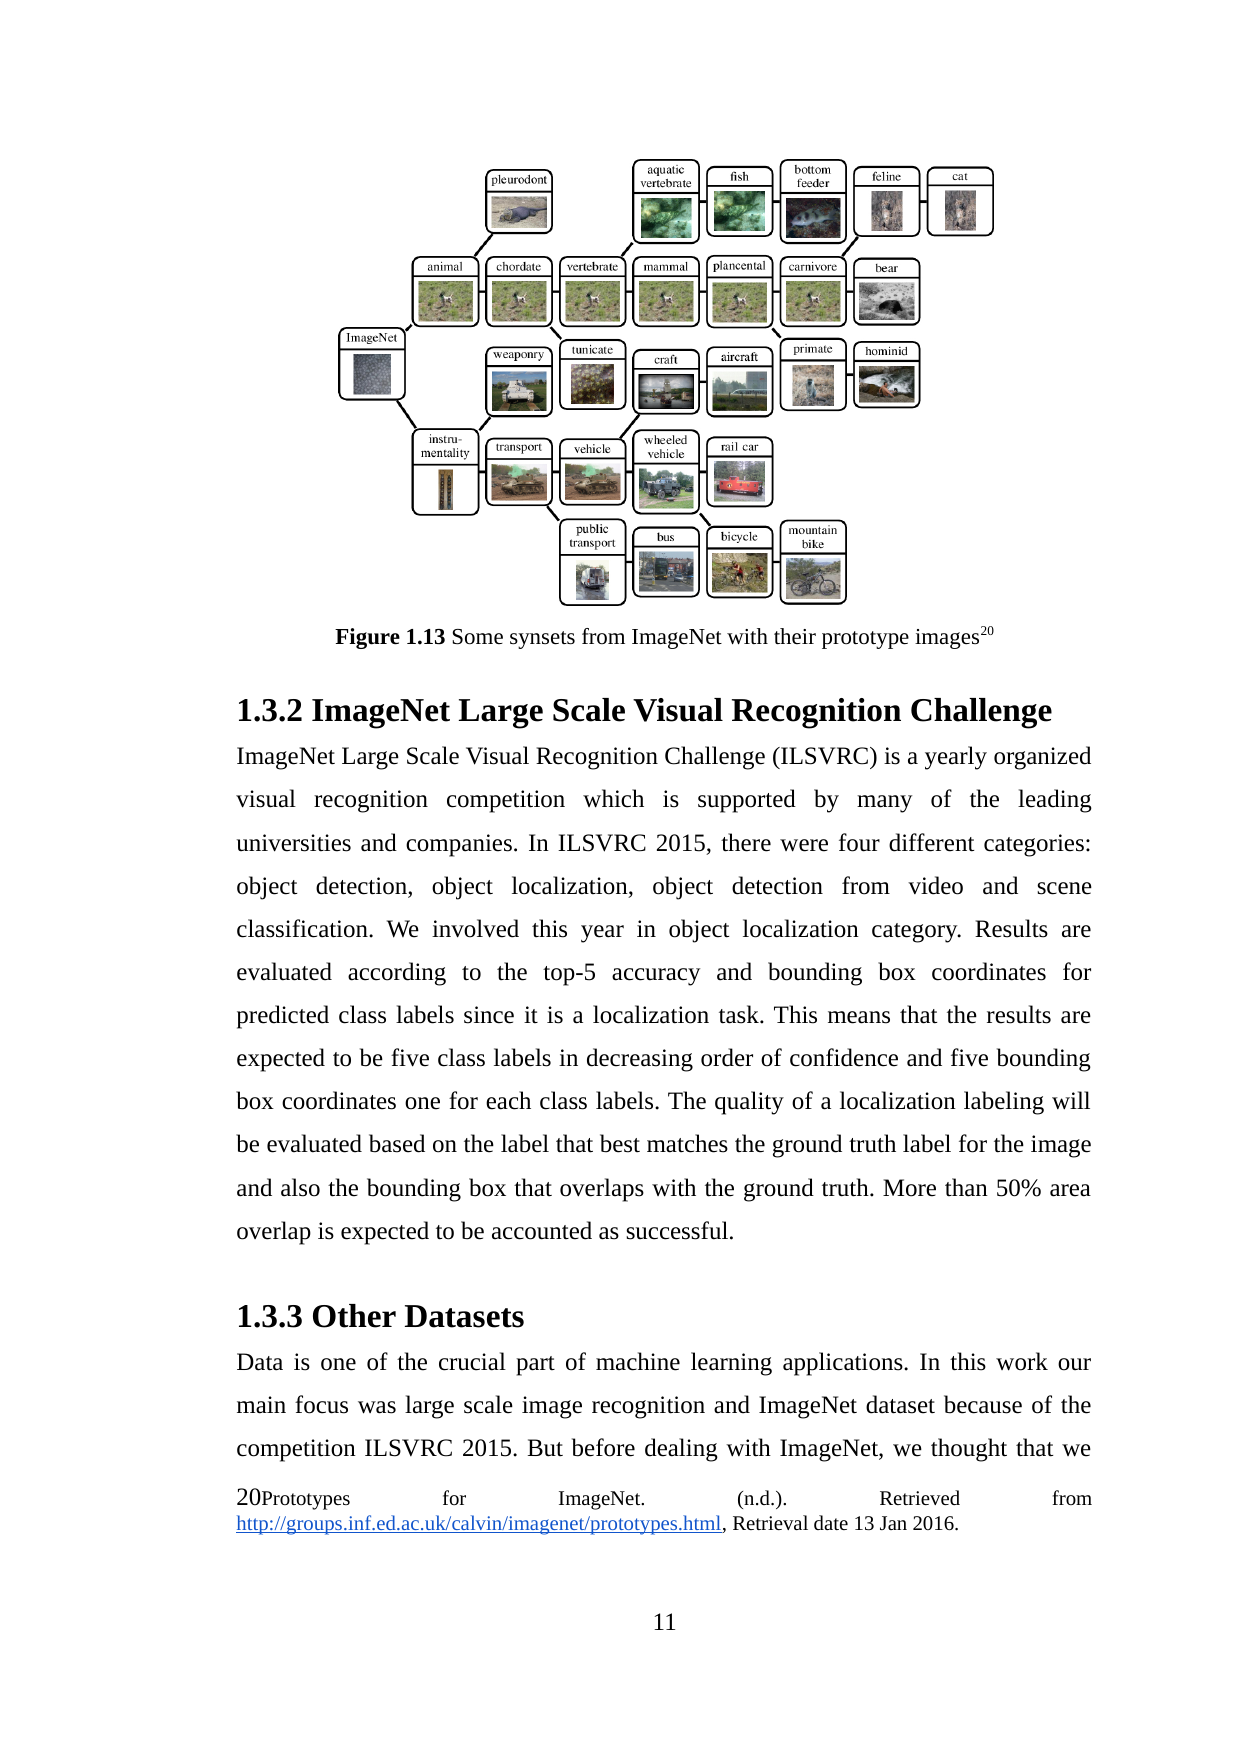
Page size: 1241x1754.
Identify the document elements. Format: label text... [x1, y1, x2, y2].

text Data is one of the crucial part of machine learning applications. In this work our main focus was large scale image recognition and ImageNet dataset because of the competition ILSVRC 2015. But before dealing with ImageNet, we thought that we [236, 1347, 1093, 1462]
subtitle 1.3.2 ImageNet Large Scale Visual Recognition Challenge [236, 691, 1093, 729]
text ImageNet Large Scale Visual Recognition Challenge (ILSVRC) is a yearly organized visual recognition competition which is supported by many of the leading universities and companies. In ILSVRC 2015, there were four different categories: object detection, object localization, object detection from video and scene classification. We involved this year in object localization category. Results are evaluated according to the top-5 accuracy and bounding box coordinates for predicted class labels since it is a localization task. This means that the results are expected to be five class labels in decreasing order of confidence and five bounding box coordinates one for each class labels. The quality of a localization labeling will be evaluated based on the label that best matches the ground truth label for the image and also the bounding box that overlaps with the ground truth. More than 50% area overlap is expected to be accounted as successful. [236, 741, 1093, 1244]
subtitle 1.3.3 Other Datasets [236, 1296, 1093, 1335]
text Prototypes for ImageNet. (n.d.). Retrieved from http://groups.inf.ed.ac.uk/calvin/imagenet/prototypes.html, Retrieval date 13 Jan 2016. [236, 1482, 1093, 1535]
text Figure 1.13 Some synsets from ImageNet with their prototype images [236, 623, 1093, 649]
picture [330, 147, 999, 609]
